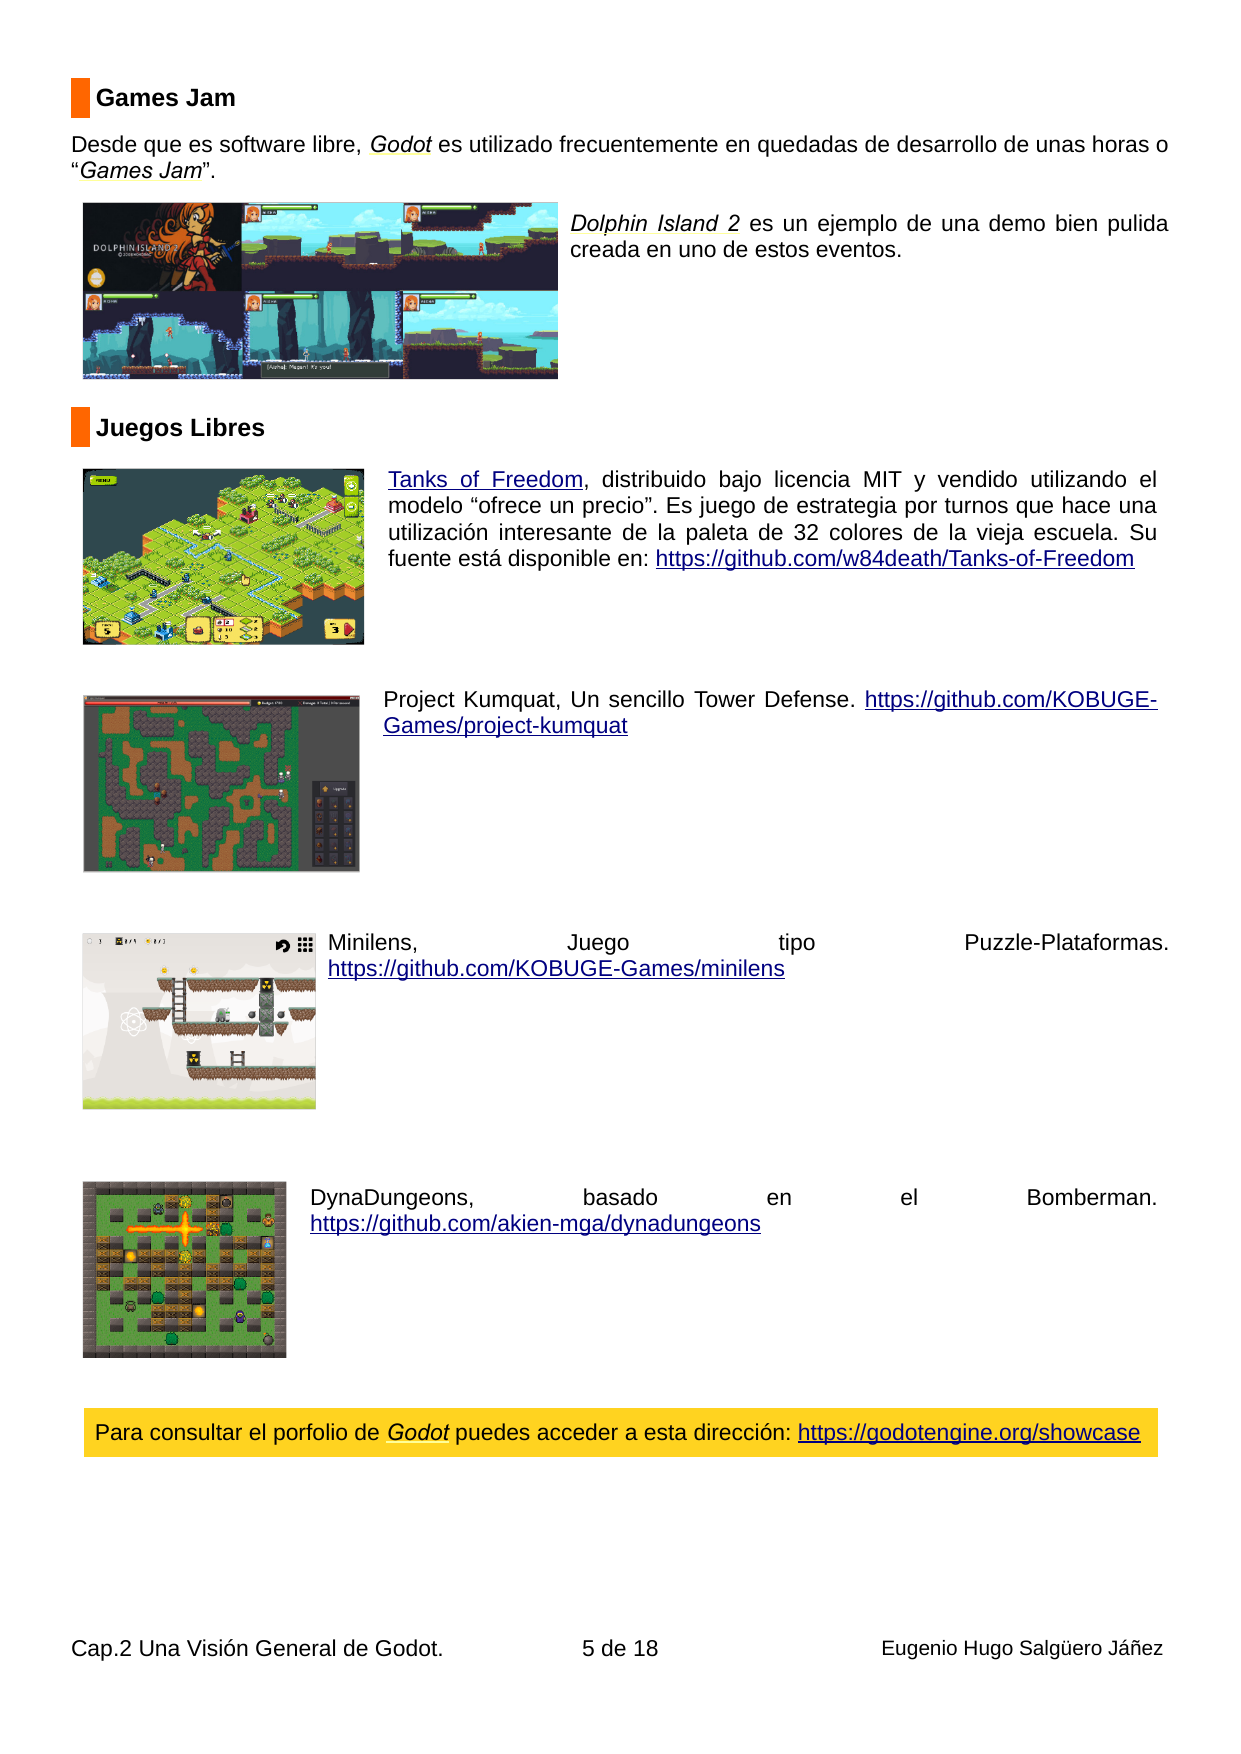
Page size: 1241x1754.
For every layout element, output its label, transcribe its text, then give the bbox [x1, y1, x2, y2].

text Dolphin Island 2 es un ejemplo de una demo bien pulida creada en uno de estos eventos. [558, 210, 1169, 262]
picture [82, 695, 360, 873]
picture [82, 467, 365, 645]
subtitle Games Jam [71, 77, 1169, 118]
subtitle Juegos Libres [90, 407, 1169, 447]
text Para consultar el porfolio de Godot puedes acceder a esta dirección: https://godotengine.org/showcase [84, 1408, 1158, 1457]
text Desde que es software libre, Godot es utilizado frecuentemente en quedadas de desarrollo de unas horas o “Games Jam”. [71, 131, 1169, 183]
text Tanks of Freedom, distribuido bajo licencia MIT y vendido utilizando el modelo “ofrece un precio”. Es juego de estrategia por turnos que hace una utilización interesante de la paleta de 32 colores de la vieja escuela. Su fuente está disponible en: https://github.com/w84death/Tanks-of-Freedom [83, 466, 1158, 571]
picture [82, 932, 316, 1110]
picture [82, 202, 558, 380]
text Project Kumquat, Un sencillo Tower Defense. https://github.com/KOBUGE-Games/project-kumquat [83, 686, 1158, 738]
text Minilens, Juego tipo Puzzle-Plataformas. https://github.com/KOBUGE-Games/minilens [71, 929, 1169, 982]
picture [82, 1180, 287, 1358]
text DynaDungeons, basado en el Bomberman. https://github.com/akien-mga/dynadungeons [287, 1184, 1158, 1237]
